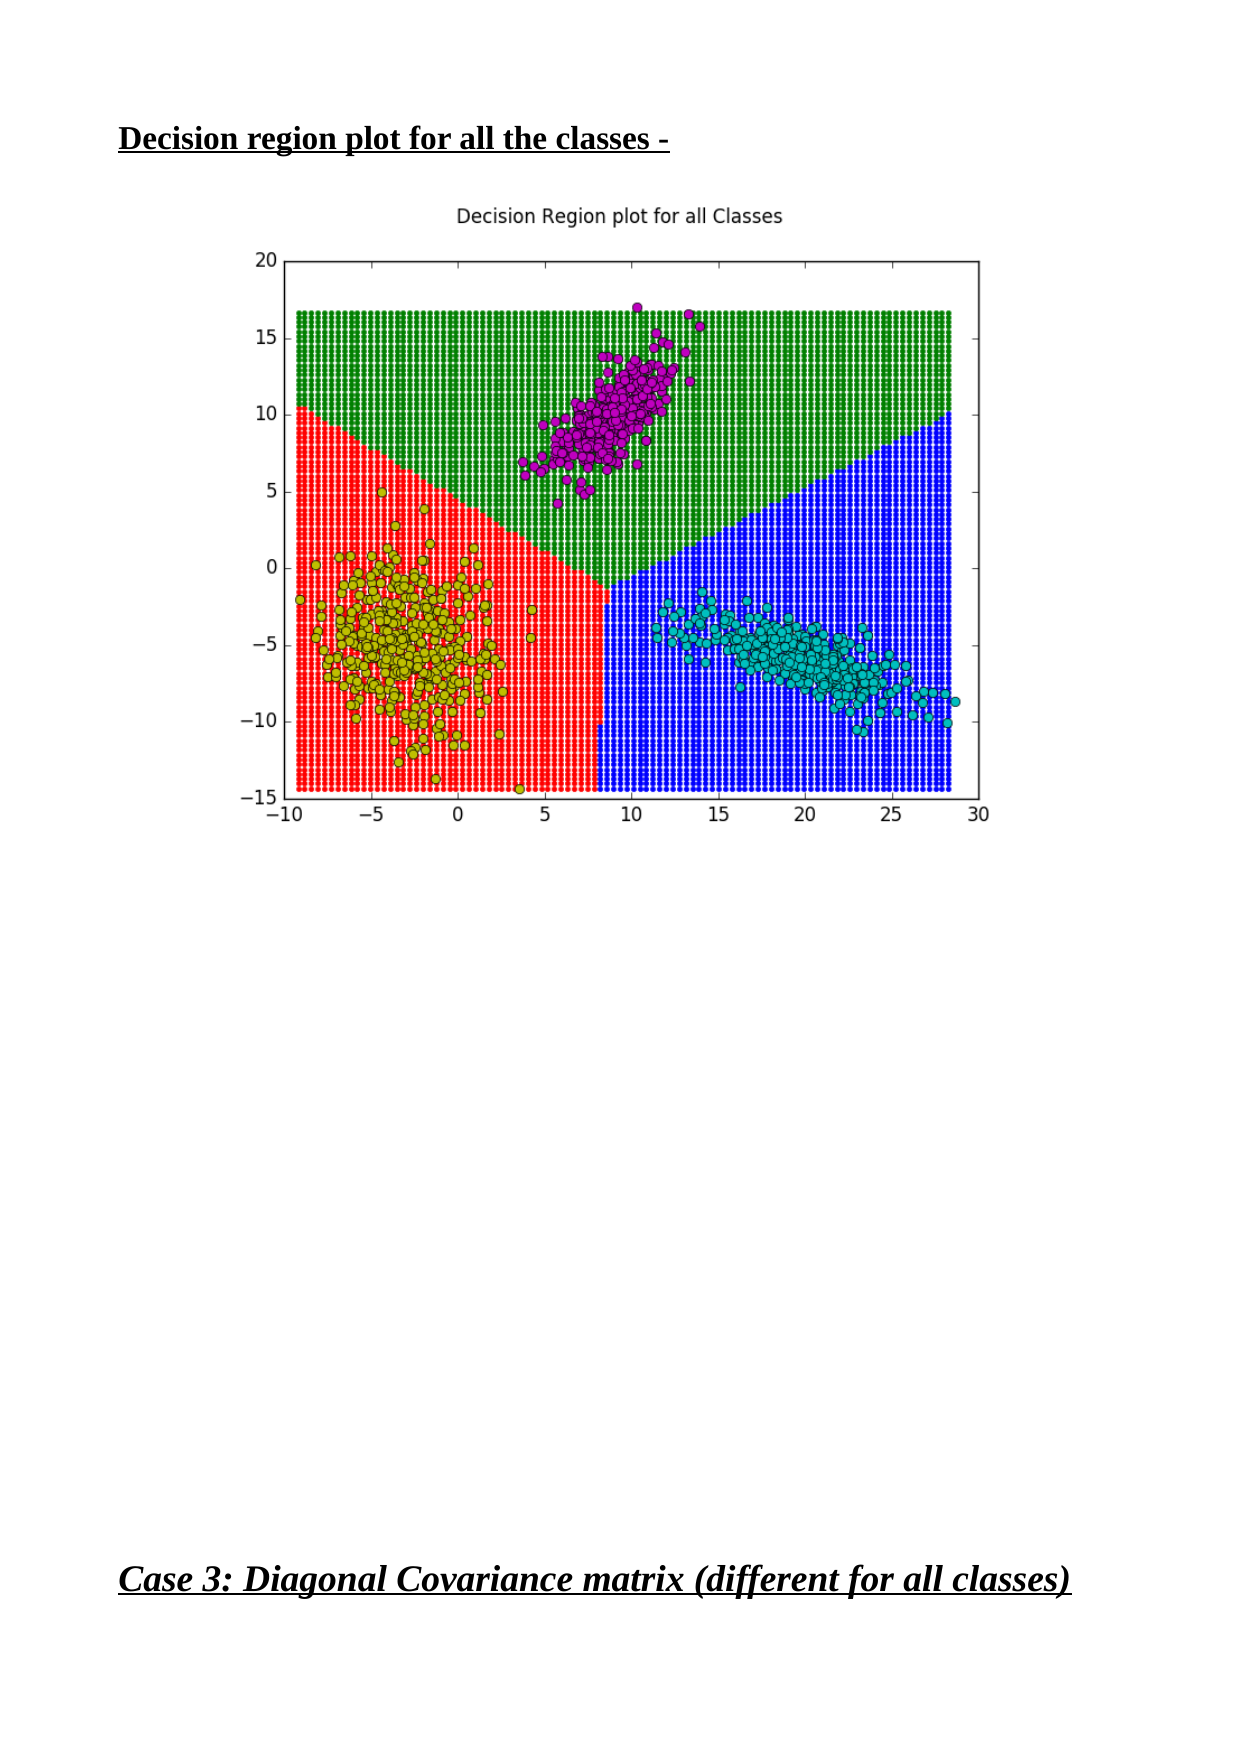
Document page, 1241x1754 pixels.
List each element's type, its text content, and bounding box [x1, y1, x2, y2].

text Case 3: Diagonal Covariance matrix (different for all classes) [118, 1556, 1122, 1599]
picture [172, 194, 1068, 866]
text Decision region plot for all the classes - [118, 118, 1122, 156]
